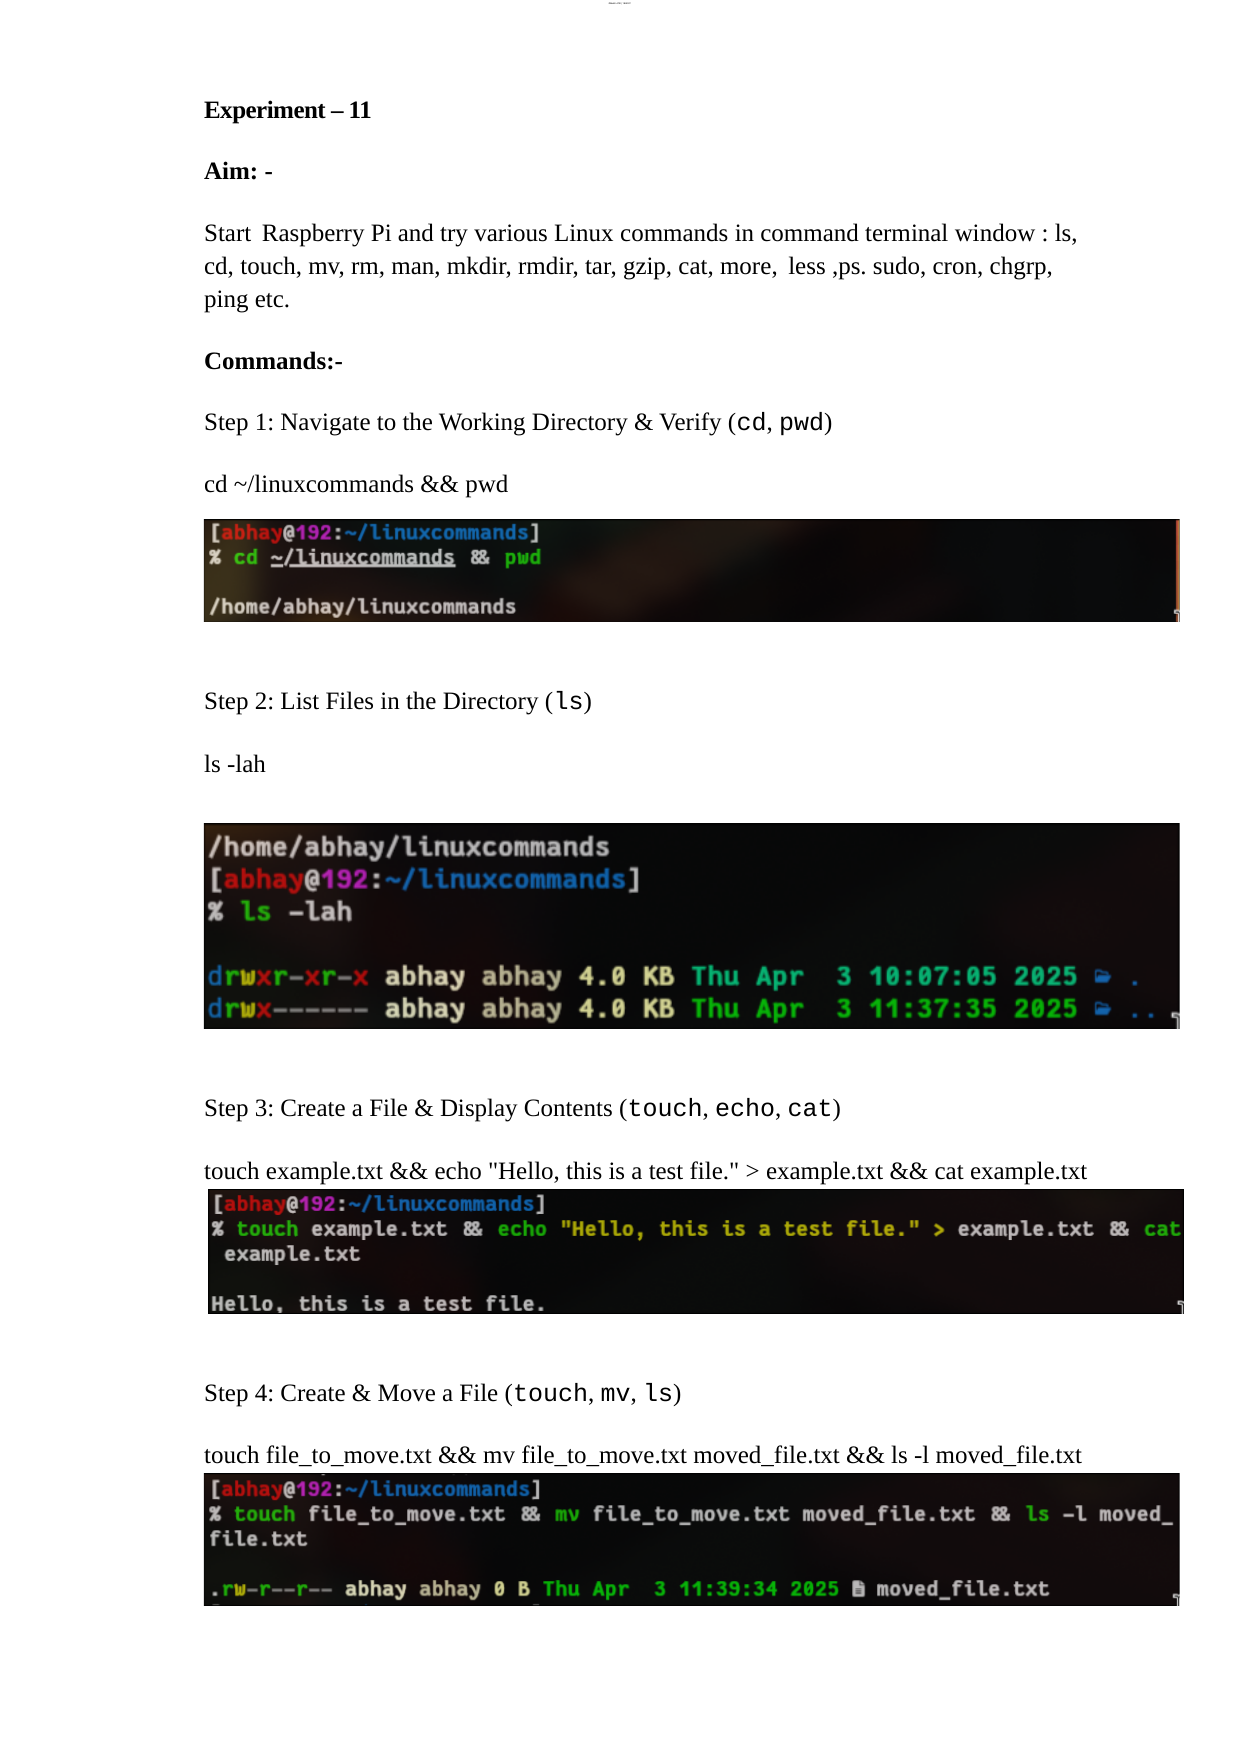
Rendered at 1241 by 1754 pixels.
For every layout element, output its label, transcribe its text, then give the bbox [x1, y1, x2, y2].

text touch file_to_move.txt && mv file_to_move.txt moved_file.txt && ls -l moved_file.txt [204, 1441, 1109, 1469]
text Step 1: Navigate to the Working Directory & Verify (cd, pwd) [204, 407, 1109, 437]
picture [208, 1189, 1184, 1314]
picture [203, 823, 1180, 1029]
text Commands:- [204, 346, 1090, 375]
text Step 4: Create & Move a File (touch, mv, ls) [204, 1378, 1109, 1409]
text Aim: - [204, 156, 1090, 185]
text Step 2: List Files in the Directory (ls) [204, 686, 1109, 717]
text Experiment – 11 [204, 95, 1109, 124]
text touch example.txt && echo "Hello, this is a test file." > example.txt && cat example.txt [204, 1156, 1109, 1185]
picture [203, 1473, 1180, 1606]
text cd ~/linuxcommands && pwd [204, 469, 1109, 498]
text Start Raspberry Pi and try various Linux commands in command terminal window : ls, cd, touch, mv, rm, man, mkdir, rmdir, tar, gzip, cat, more, less ,ps. sudo, cron, chgrp, ping etc. [204, 218, 1090, 313]
text Step 3: Create a File & Display Contents (touch, echo, cat) [204, 1093, 1109, 1124]
text ls -lah [204, 749, 1109, 778]
picture [203, 519, 1180, 622]
